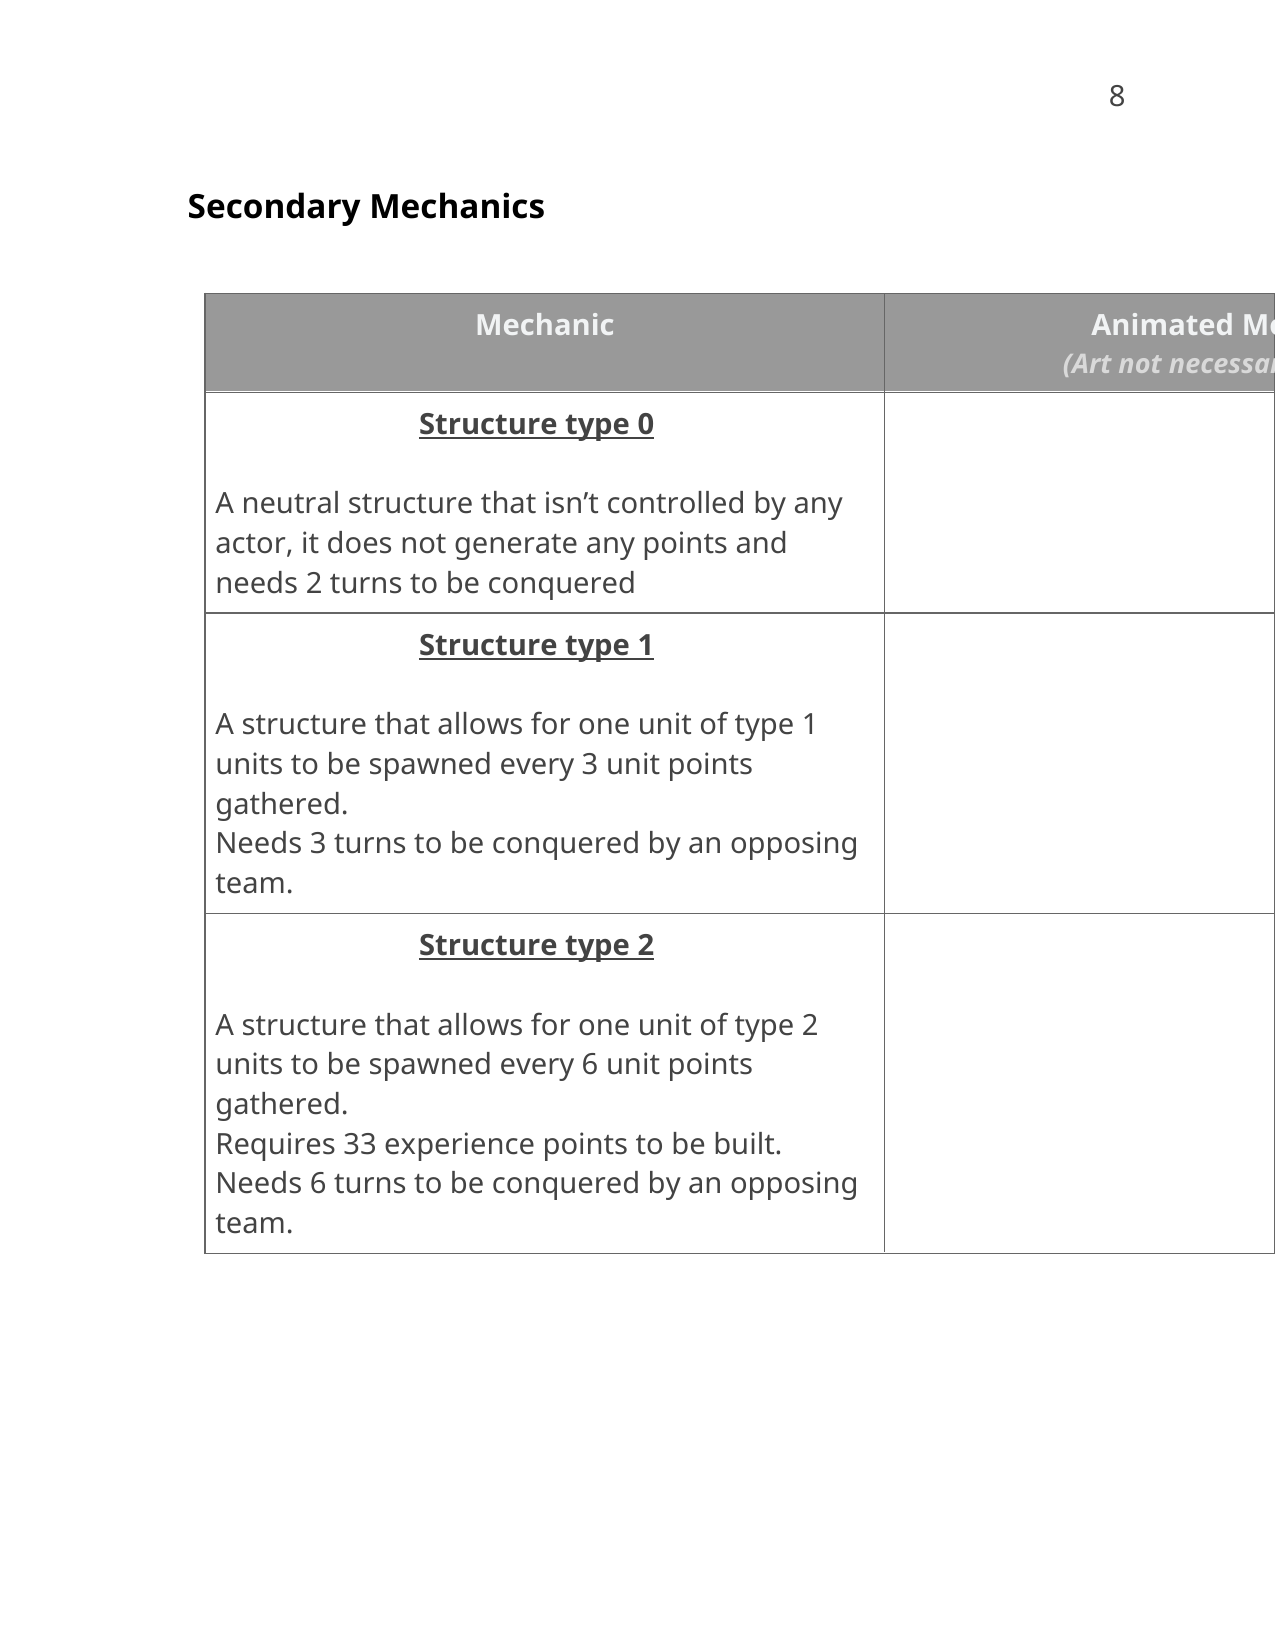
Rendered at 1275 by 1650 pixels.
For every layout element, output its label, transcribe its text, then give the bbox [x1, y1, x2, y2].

table_cell Structure type 2a A structure that allows for one unit of type 2 units to be spawned every 6 unit points gathered. Requires 33 experience points to be built. Needs 6 turns to be conquered by an opposing team. [206, 914, 884, 1252]
table_cell Structure type 0a A neutral structure that isn’t controlled by any actor, it does not generate any points and needs 2 turns to be conquered [206, 393, 884, 612]
table_cell [885, 393, 1274, 612]
table_cell Structure type 1a A structure that allows for one unit of type 1 units to be spawned every 3 unit points gathered. Needs 3 turns to be conquered by an opposing team. [206, 614, 884, 912]
table_cell [885, 614, 1274, 912]
table_header Mechanic [206, 294, 884, 391]
table_cell [885, 914, 1274, 1252]
table_header Animated Mockup (Art not necessarily final) [885, 294, 1274, 391]
subtitle Secondary Mechanics [187, 183, 1125, 229]
